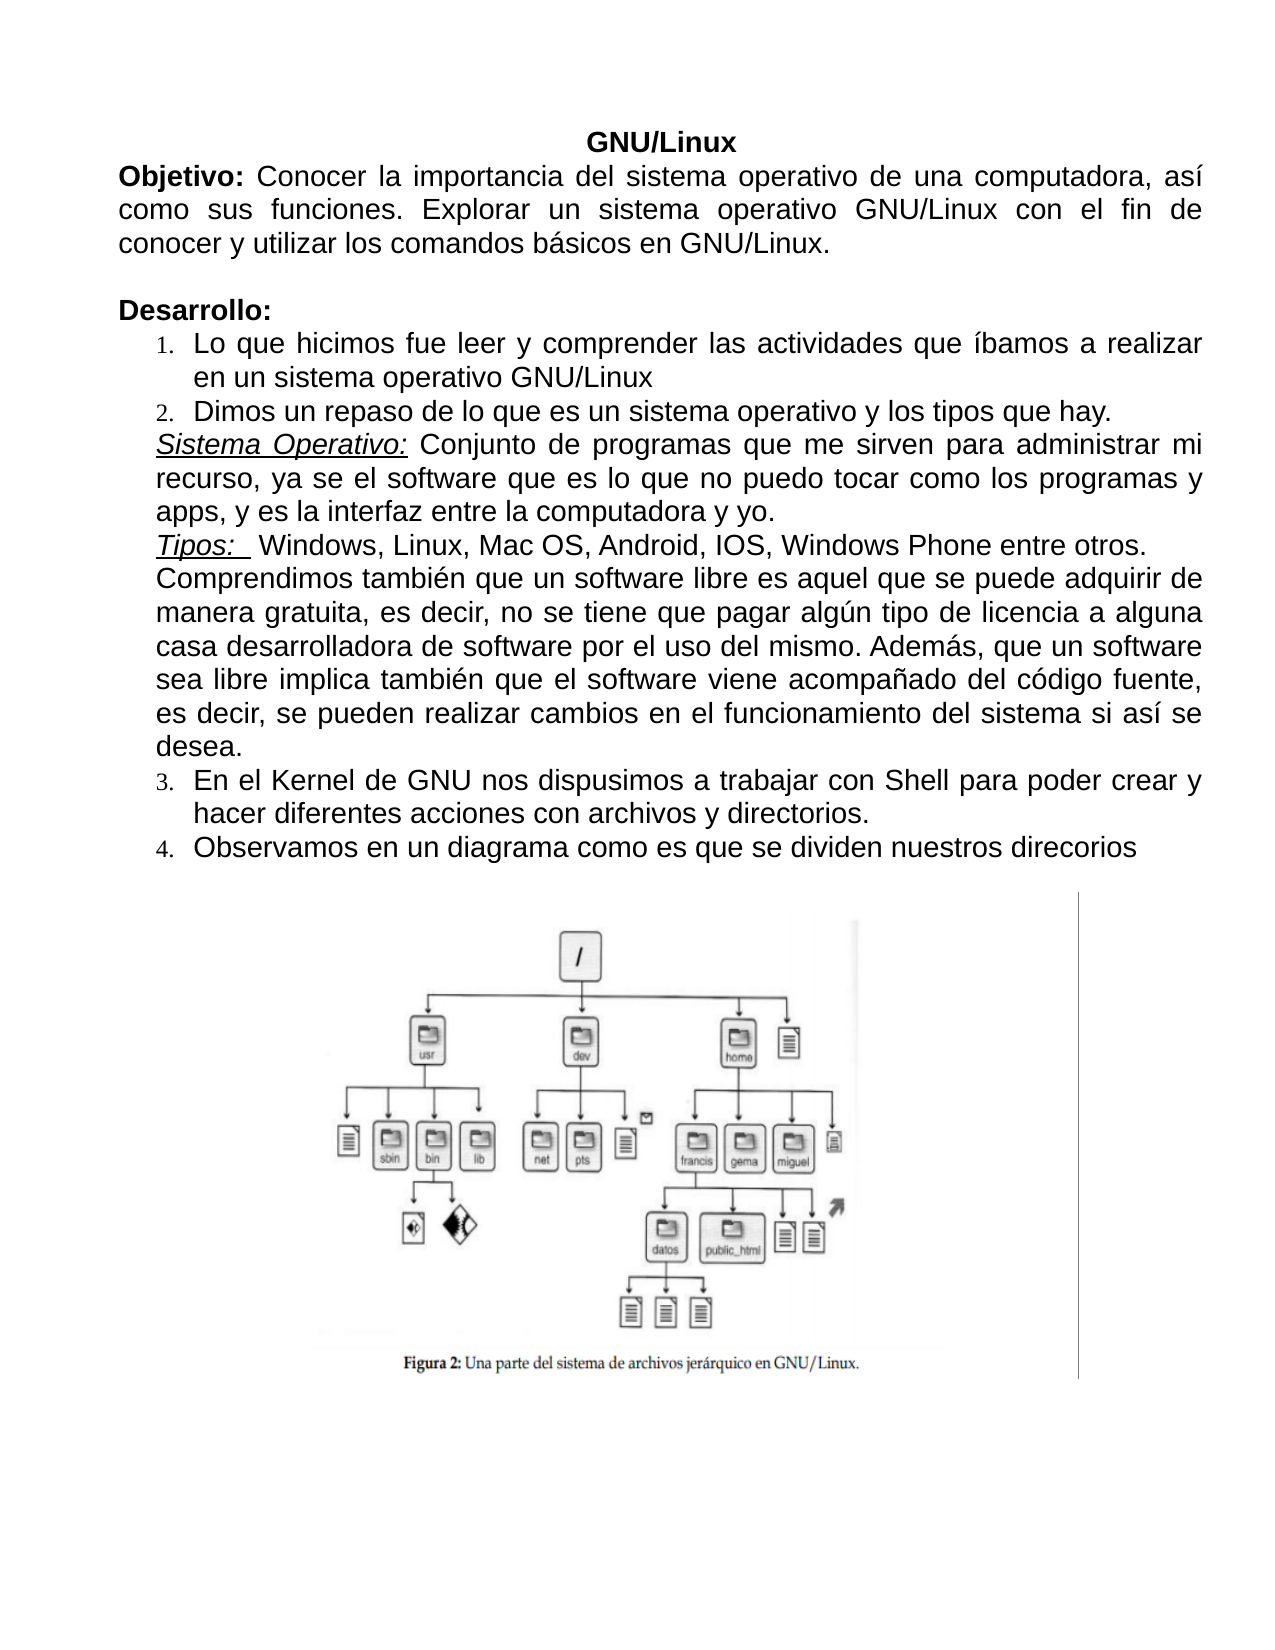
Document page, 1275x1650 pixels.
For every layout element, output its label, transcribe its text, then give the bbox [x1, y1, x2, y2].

list Lo que hicimos fue leer y comprender las actividades que íbamos a realizar en un sistema operativo GNU/Linux [156, 327, 1205, 394]
list Observamos en un diagrama como es que se dividen nuestros direcorios [156, 830, 1205, 863]
text Sistema Operativo: Conjunto de programas que me sirven para administrar mi recurso, ya se el software que es lo que no puedo tocar como los programas y apps, y es la interfaz entre la computadora y yo. [156, 427, 1205, 528]
list En el Kernel de GNU nos dispusimos a trabajar con Shell para poder crear y hacer diferentes acciones con archivos y directorios. [156, 763, 1205, 830]
text GNU/Linux [118, 125, 1205, 159]
text Tipos: Windows, Linux, Mac OS, Android, IOS, Windows Phone entre otros. [156, 528, 1205, 561]
text Desarrollo: [118, 293, 1205, 327]
list Dimos un repaso de lo que es un sistema operativo y los tipos que hay. [156, 394, 1205, 427]
text Objetivo: Conocer la importancia del sistema operativo de una computadora, así como sus funciones. Explorar un sistema operativo GNU/Linux con el fin de conocer y utilizar los comandos básicos en GNU/Linux. [118, 159, 1205, 259]
text Comprendimos también que un software libre es aquel que se puede adquirir de manera gratuita, es decir, no se tiene que pagar algún tipo de licencia a alguna casa desarrolladora de software por el uso del mismo. Además, que un software sea libre implica también que el software viene acompañado del código fuente, es decir, se pueden realizar cambios en el funcionamiento del sistema si así se desea. [156, 561, 1205, 763]
